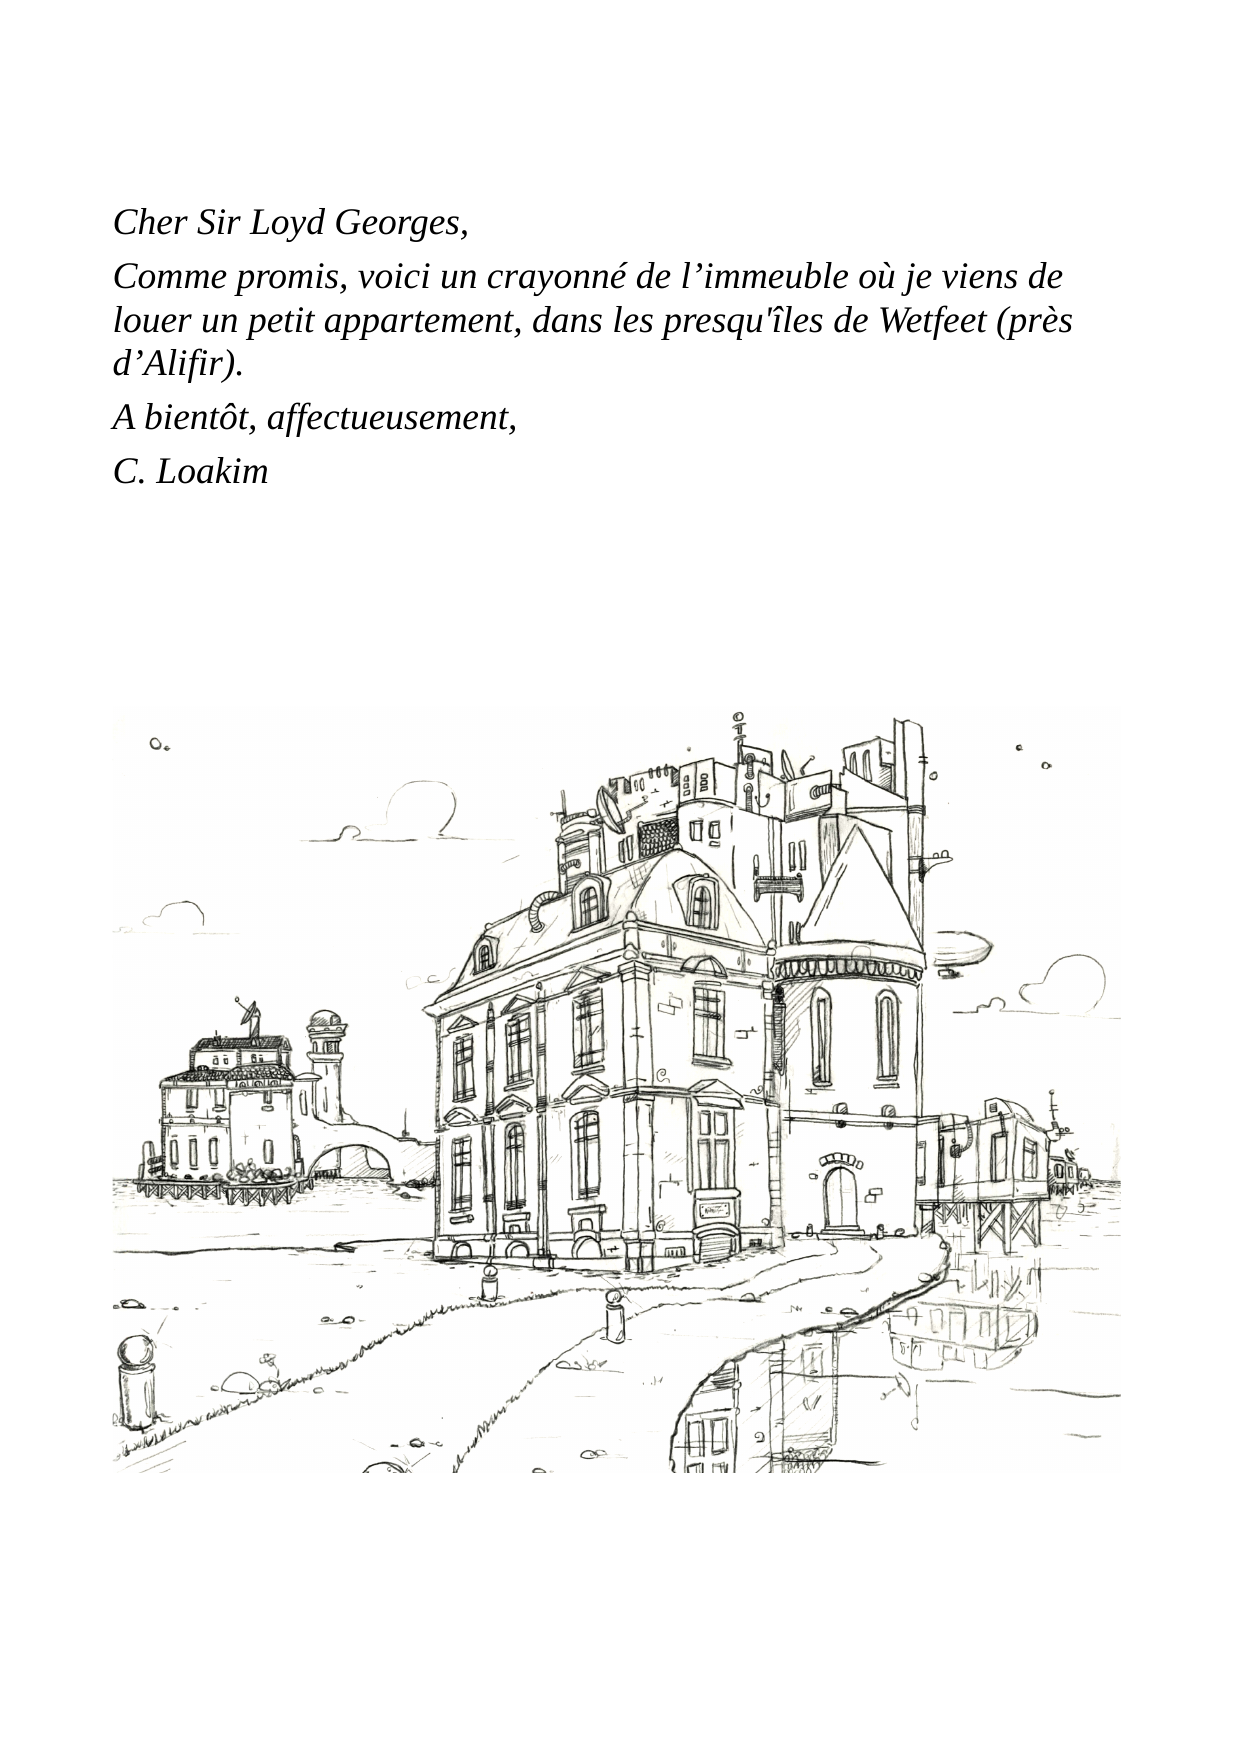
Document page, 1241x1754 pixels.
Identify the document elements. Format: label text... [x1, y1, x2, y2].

text Comme promis, voici un crayonné de l’immeuble où je viens de louer un petit appartement, dans les presqu'îles de Wetfeet (près d’Alifir). [112, 254, 1128, 383]
text C. Loakim [112, 449, 1128, 492]
picture [112, 706, 1121, 1473]
text Cher Sir Loyd Georges, [112, 199, 1128, 243]
text A bientôt, affectueusement, [112, 394, 1128, 438]
